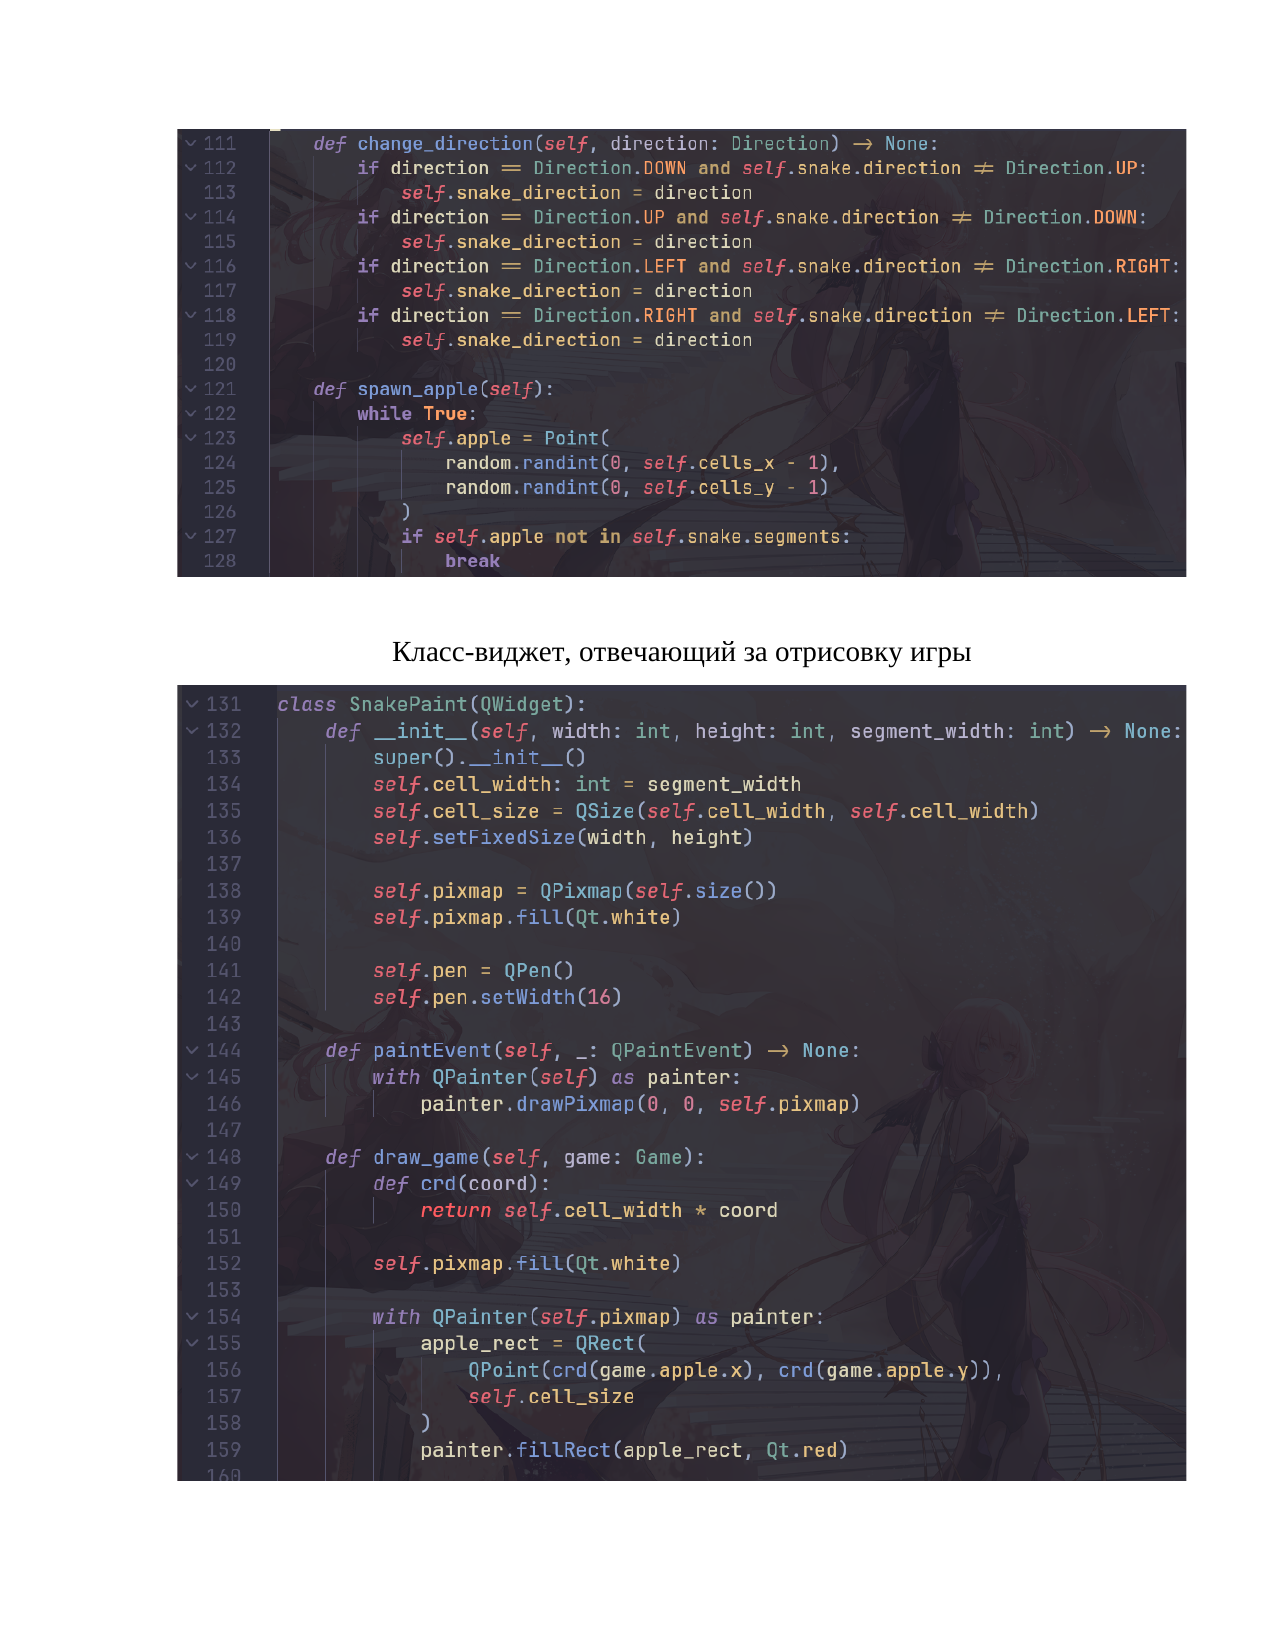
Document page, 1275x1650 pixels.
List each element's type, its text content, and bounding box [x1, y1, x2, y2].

picture [177, 685, 1187, 1481]
picture [177, 129, 1187, 577]
text Класс-виджет, отвечающий за отрисовку игры [177, 634, 1186, 668]
